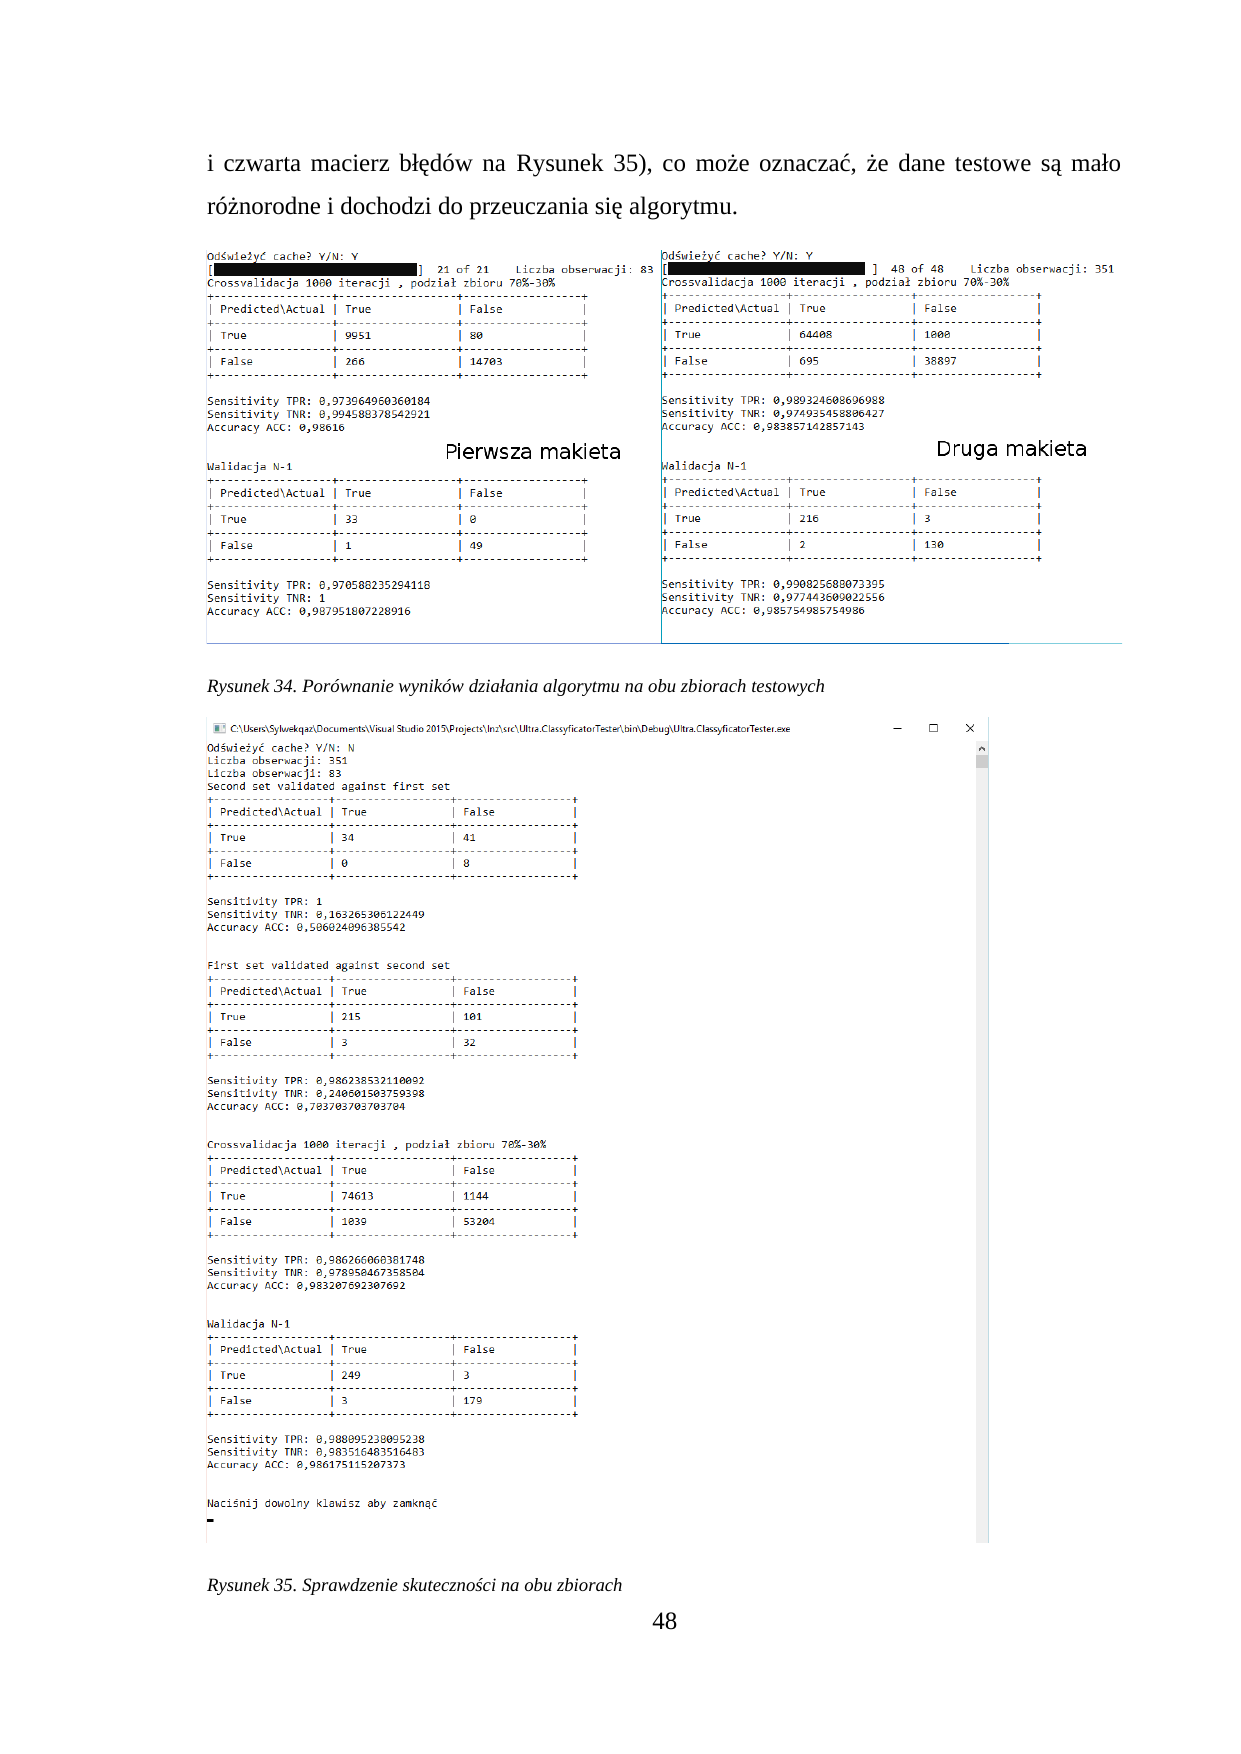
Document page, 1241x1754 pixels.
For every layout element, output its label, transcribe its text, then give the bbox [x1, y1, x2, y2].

text Rysunek 35. Sprawdzenie skuteczności na obu zbiorach [207, 1574, 1122, 1596]
text Rysunek 34. Porównanie wyników działania algorytmu na obu zbiorach testowych [207, 675, 1122, 696]
text i czwarta macierz błędów na Rysunek 35), co może oznaczać, że dane testowe są mało różnorodne i dochodzi do przeuczania się algorytmu. [207, 148, 1122, 219]
